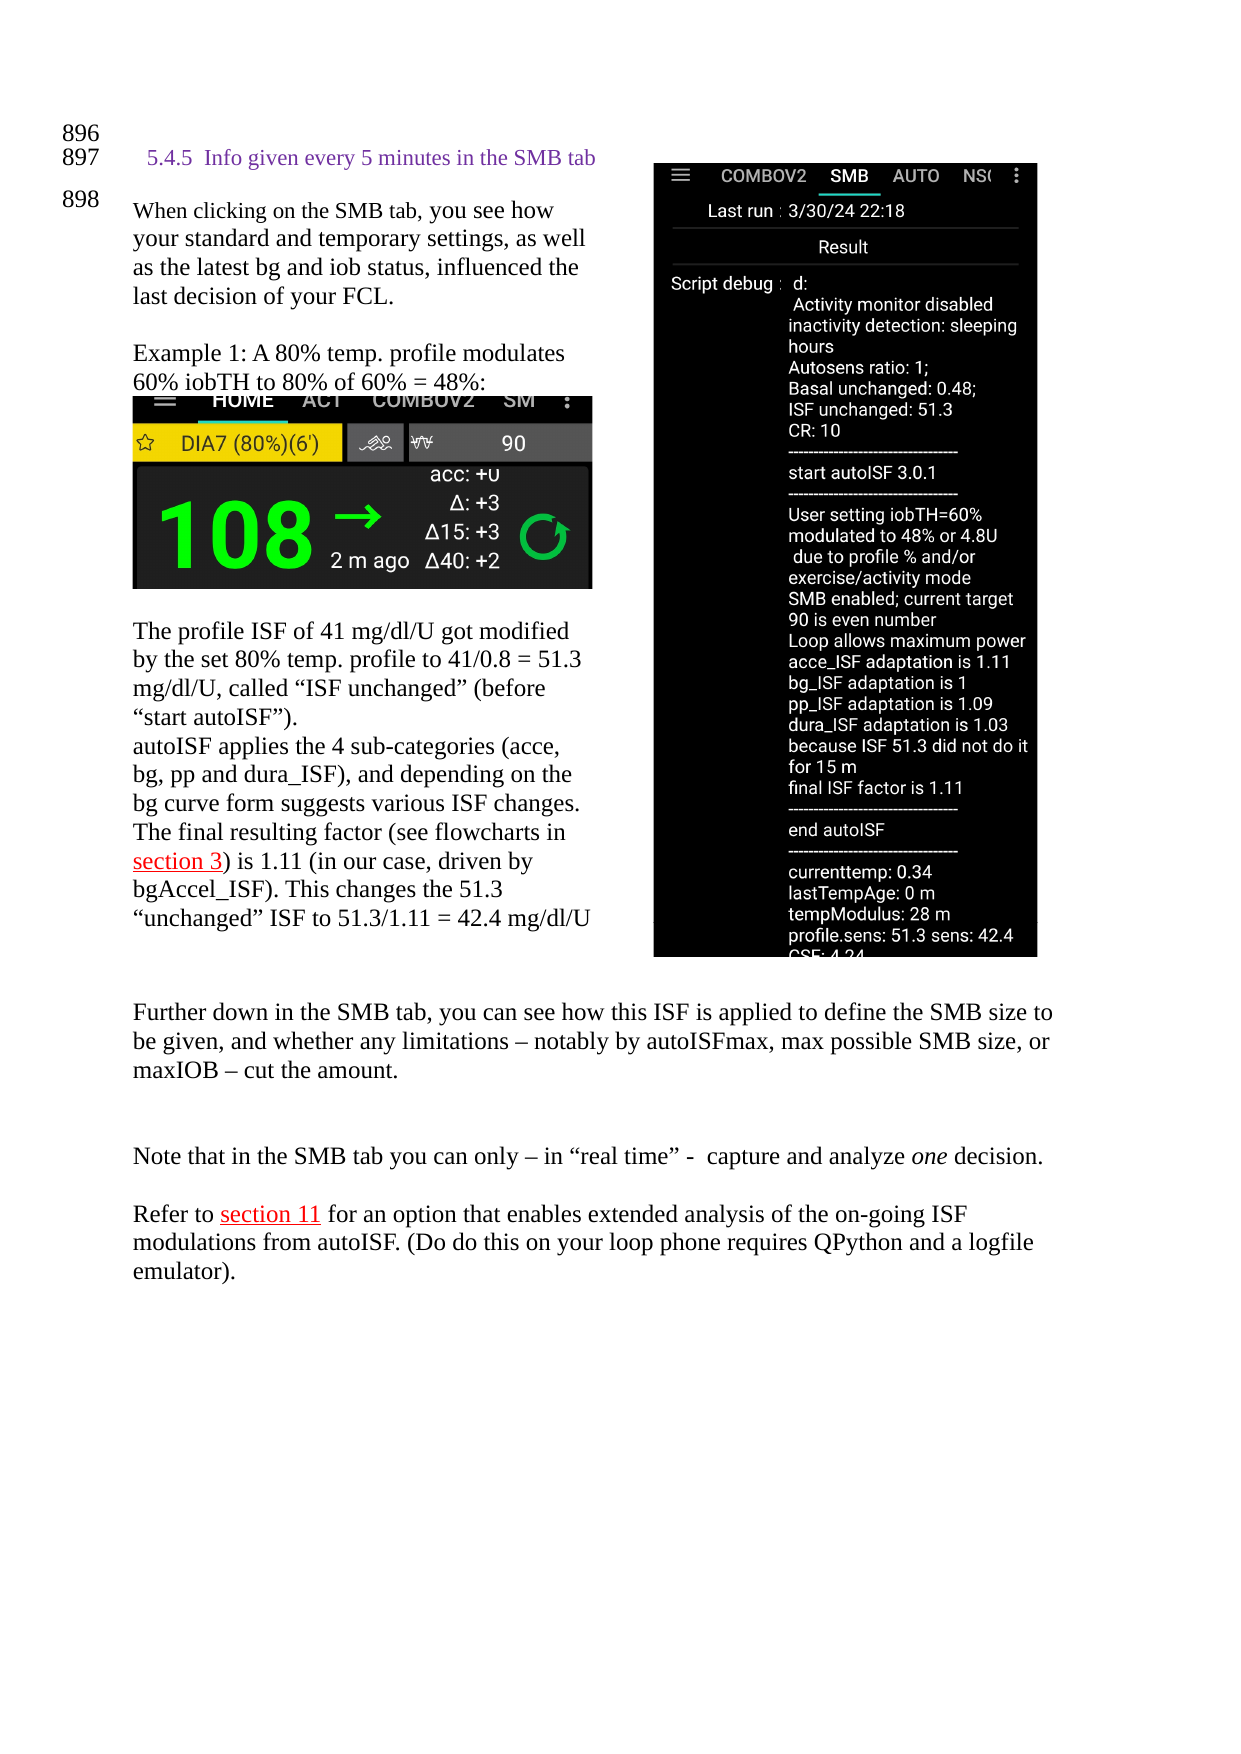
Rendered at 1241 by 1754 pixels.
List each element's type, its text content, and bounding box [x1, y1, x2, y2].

text Note that in the SMB tab you can only – in “real time” - capture and analyze one decision. [133, 1141, 1057, 1170]
text The profile ISF of 41 mg/dl/U got modified by the set 80% temp. profile to 41/0.8 = 51.3 mg/dl/U, called “ISF unchanged” (before “start autoISF”). [133, 616, 593, 731]
text Refer to section 11 for an option that enables extended analysis of the on-going ISF modulations from autoISF. (Do do this on your loop phone requires QPython and a logfile emulator). [133, 1199, 1057, 1285]
text autoISF applies the 4 sub-categories (acce, bg, pp and dura_ISF), and depending on the bg curve form suggests various ISF changes. The final resulting factor (see flowcharts in section 3) is 1.11 (in our case, driven by bgAccel_ISF). This changes the 51.3 “unchanged” ISF to 51.3/1.11 = 42.4 mg/dl/U [133, 731, 593, 932]
text Example 1: A 80% temp. profile modulates 60% iobTH to 80% of 60% = 48%: [133, 338, 593, 396]
text Further down in the SMB tab, you can see how this ISF is applied to define the SMB size to be given, and whether any limitations – notably by autoISFmax, max possible SMB size, or maxIOB – cut the amount. [133, 997, 1057, 1084]
text When clicking on the SMB tab, you see how your standard and temporary settings, as well as the latest bg and iob status, influenced the last decision of your FCL. [133, 195, 593, 310]
text 5.4.5 Info given every 5 minutes in the SMB tab [118, 144, 1122, 977]
